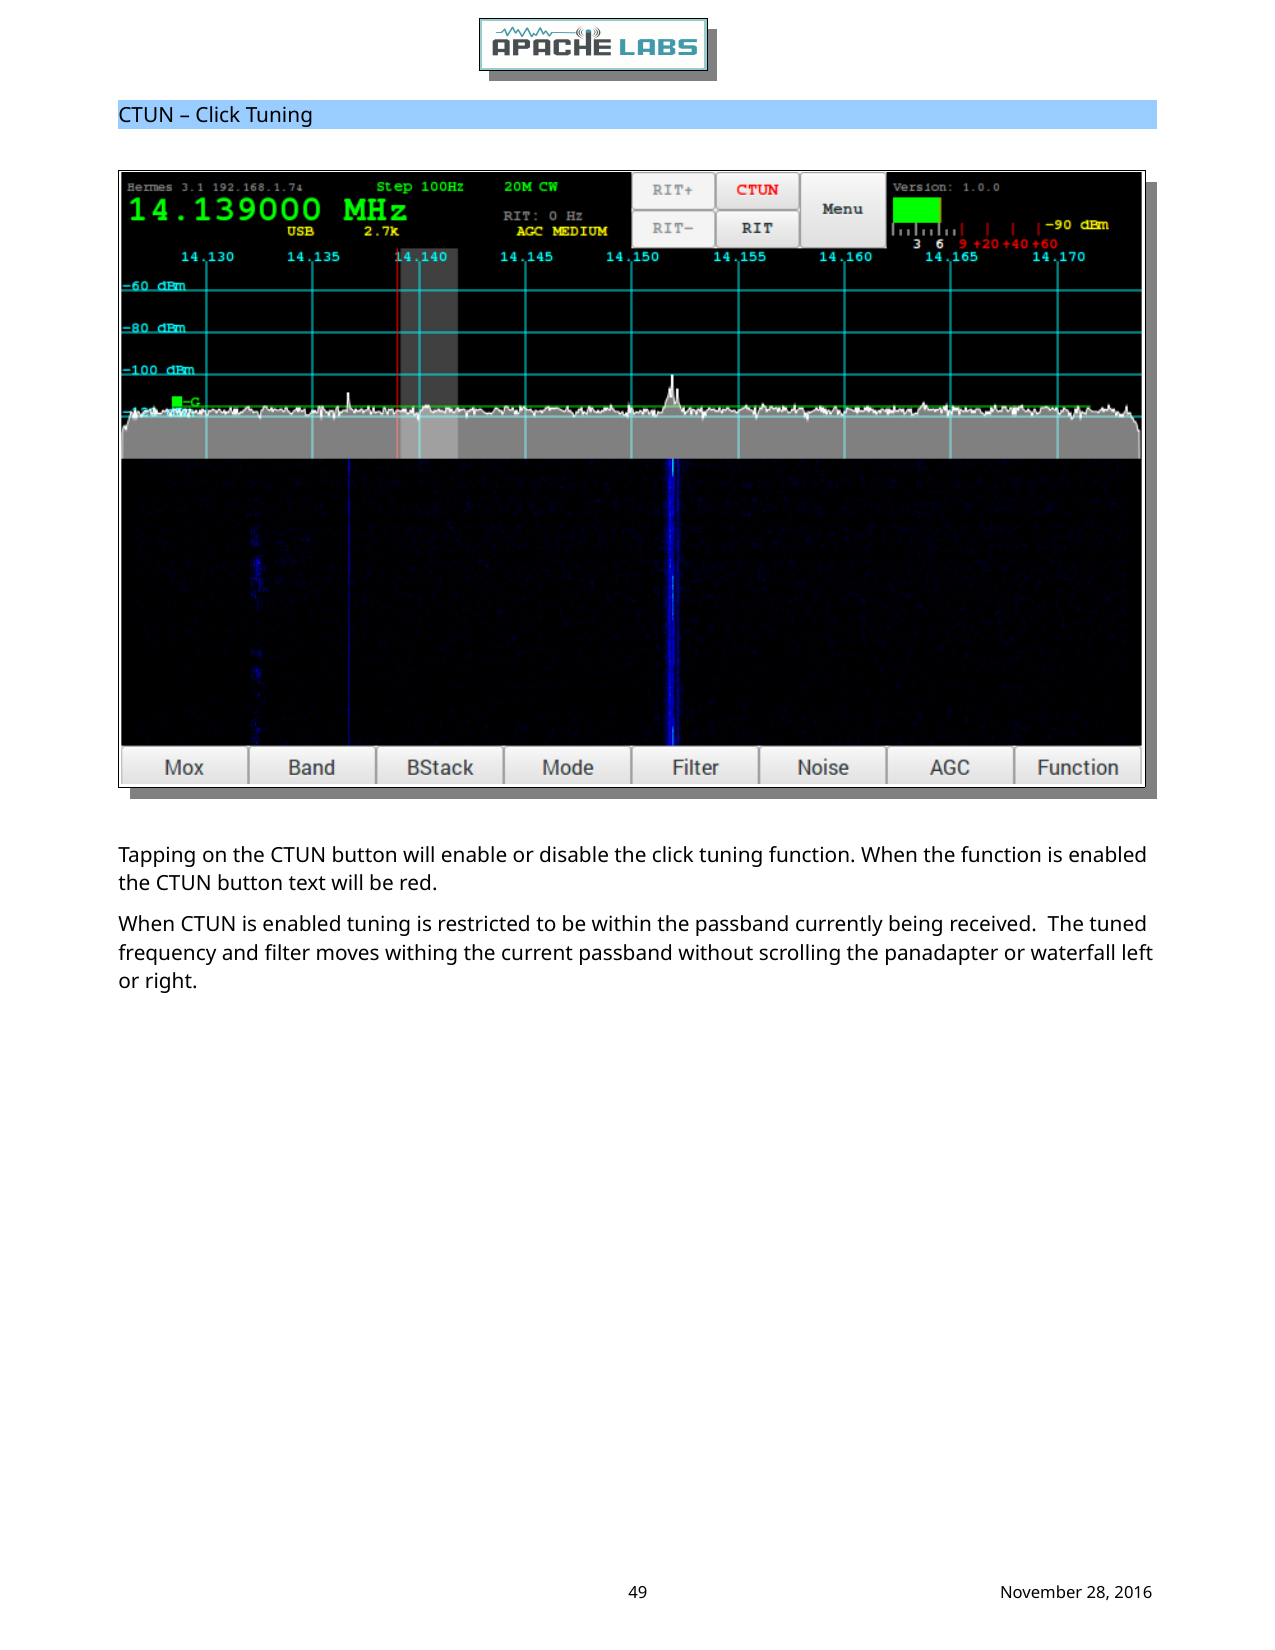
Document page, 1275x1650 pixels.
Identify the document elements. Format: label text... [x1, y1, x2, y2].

picture [121, 172, 1142, 784]
picture [482, 21, 704, 68]
text When CTUN is enabled tuning is restricted to be within the passband currently being received. The tuned frequency and filter moves withing the current passband without scrolling the panadapter or waterfall left or right. [118, 909, 1157, 994]
text Tapping on the CTUN button will enable or disable the click tuning function. When the function is enabled the CTUN button text will be red. [118, 840, 1157, 897]
subtitle CTUN – Click Tuning [118, 100, 1157, 129]
